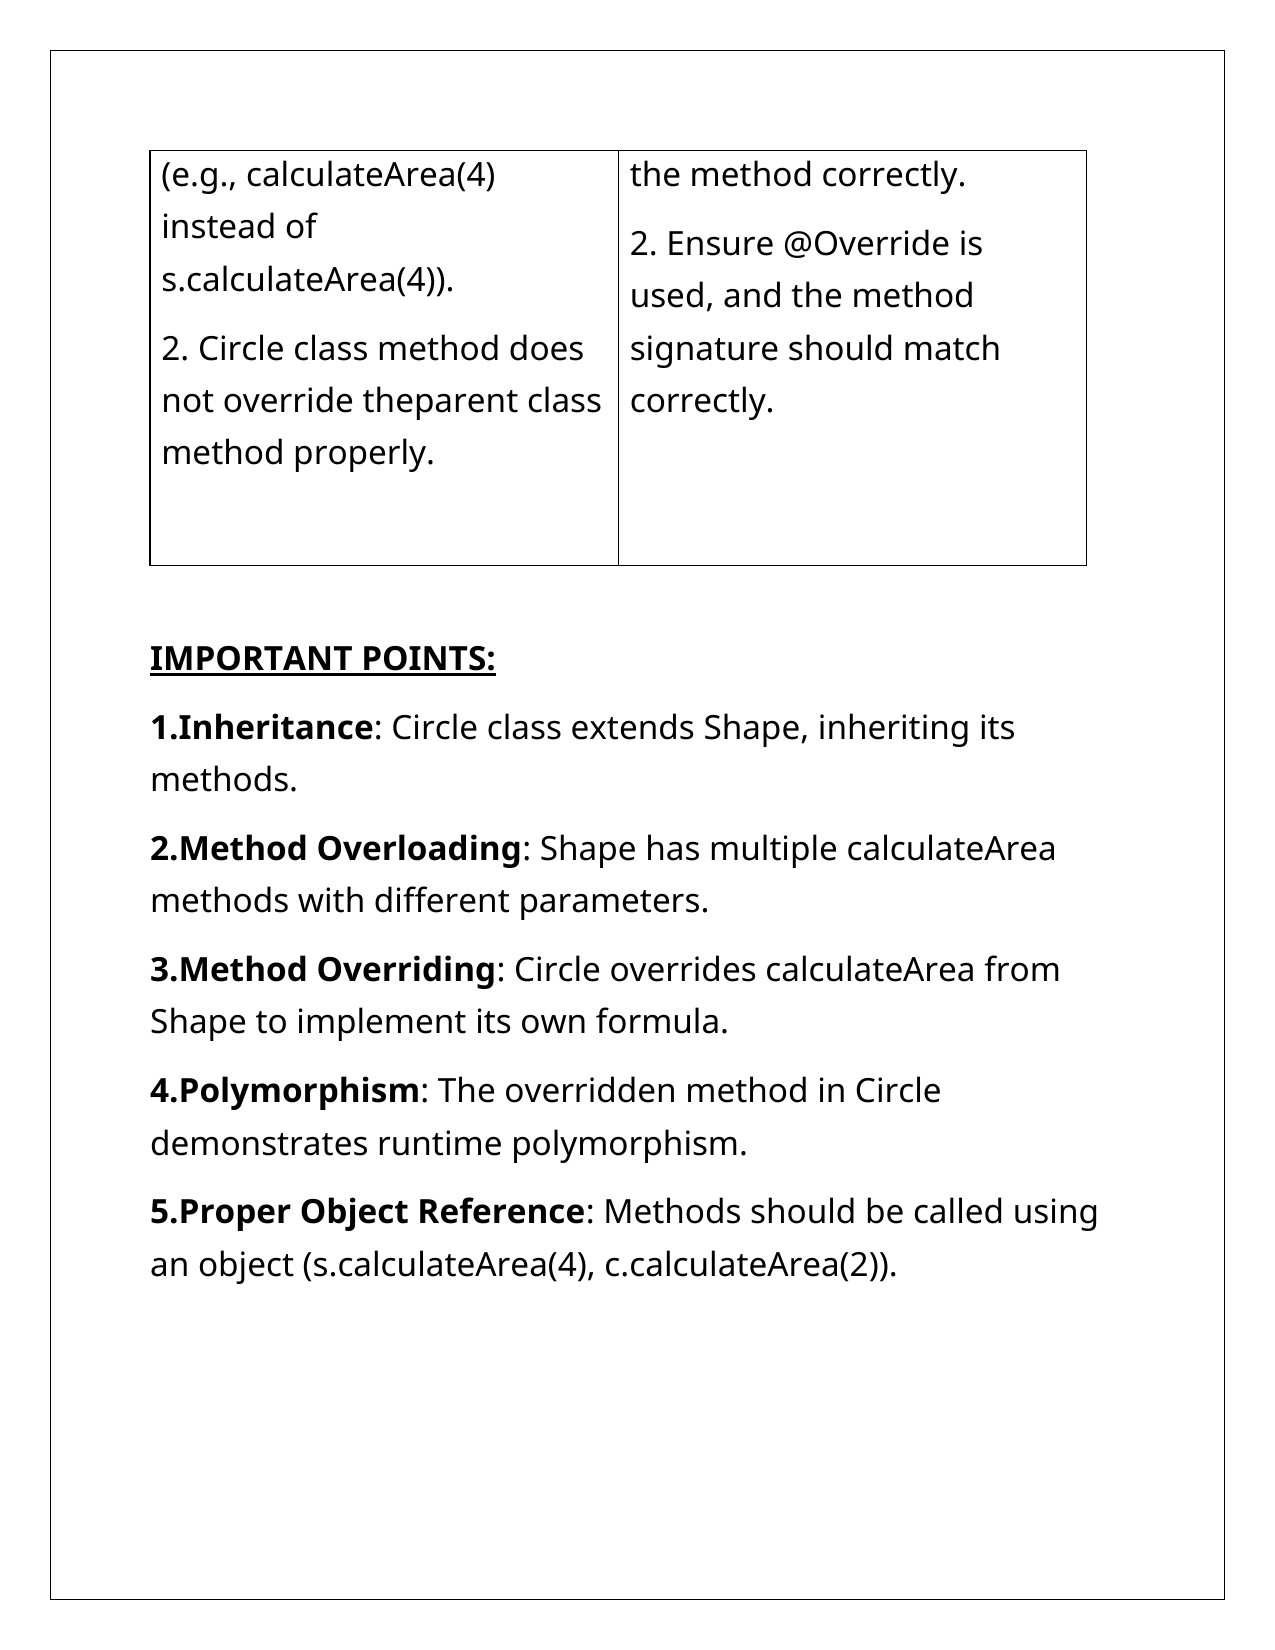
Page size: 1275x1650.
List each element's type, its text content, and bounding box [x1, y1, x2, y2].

table_cell (e.g., calculateArea(4) instead of s.calculateArea(4)). 2. Circle class method does not override theparent class method properly. [151, 151, 618, 565]
text 2.Method Overloading: Shape has multiple calculateArea methods with different parameters. [150, 825, 1125, 923]
text 1.Inheritance: Circle class extends Shape, inheriting its methods. [150, 704, 1125, 802]
text 5.Proper Object Reference: Methods should be called using an object (s.calculateArea(4), c.calculateArea(2)). [150, 1188, 1125, 1286]
text 4.Polymorphism: The overridden method in Circle demonstrates runtime polymorphism. [150, 1067, 1125, 1165]
text 3.Method Overriding: Circle overrides calculateArea from Shape to implement its own formula. [150, 946, 1125, 1044]
table_cell the method correctly. 2. Ensure @Override is used, and the method signature should match correctly. [619, 151, 1086, 565]
text IMPORTANT POINTS: [150, 635, 1125, 681]
